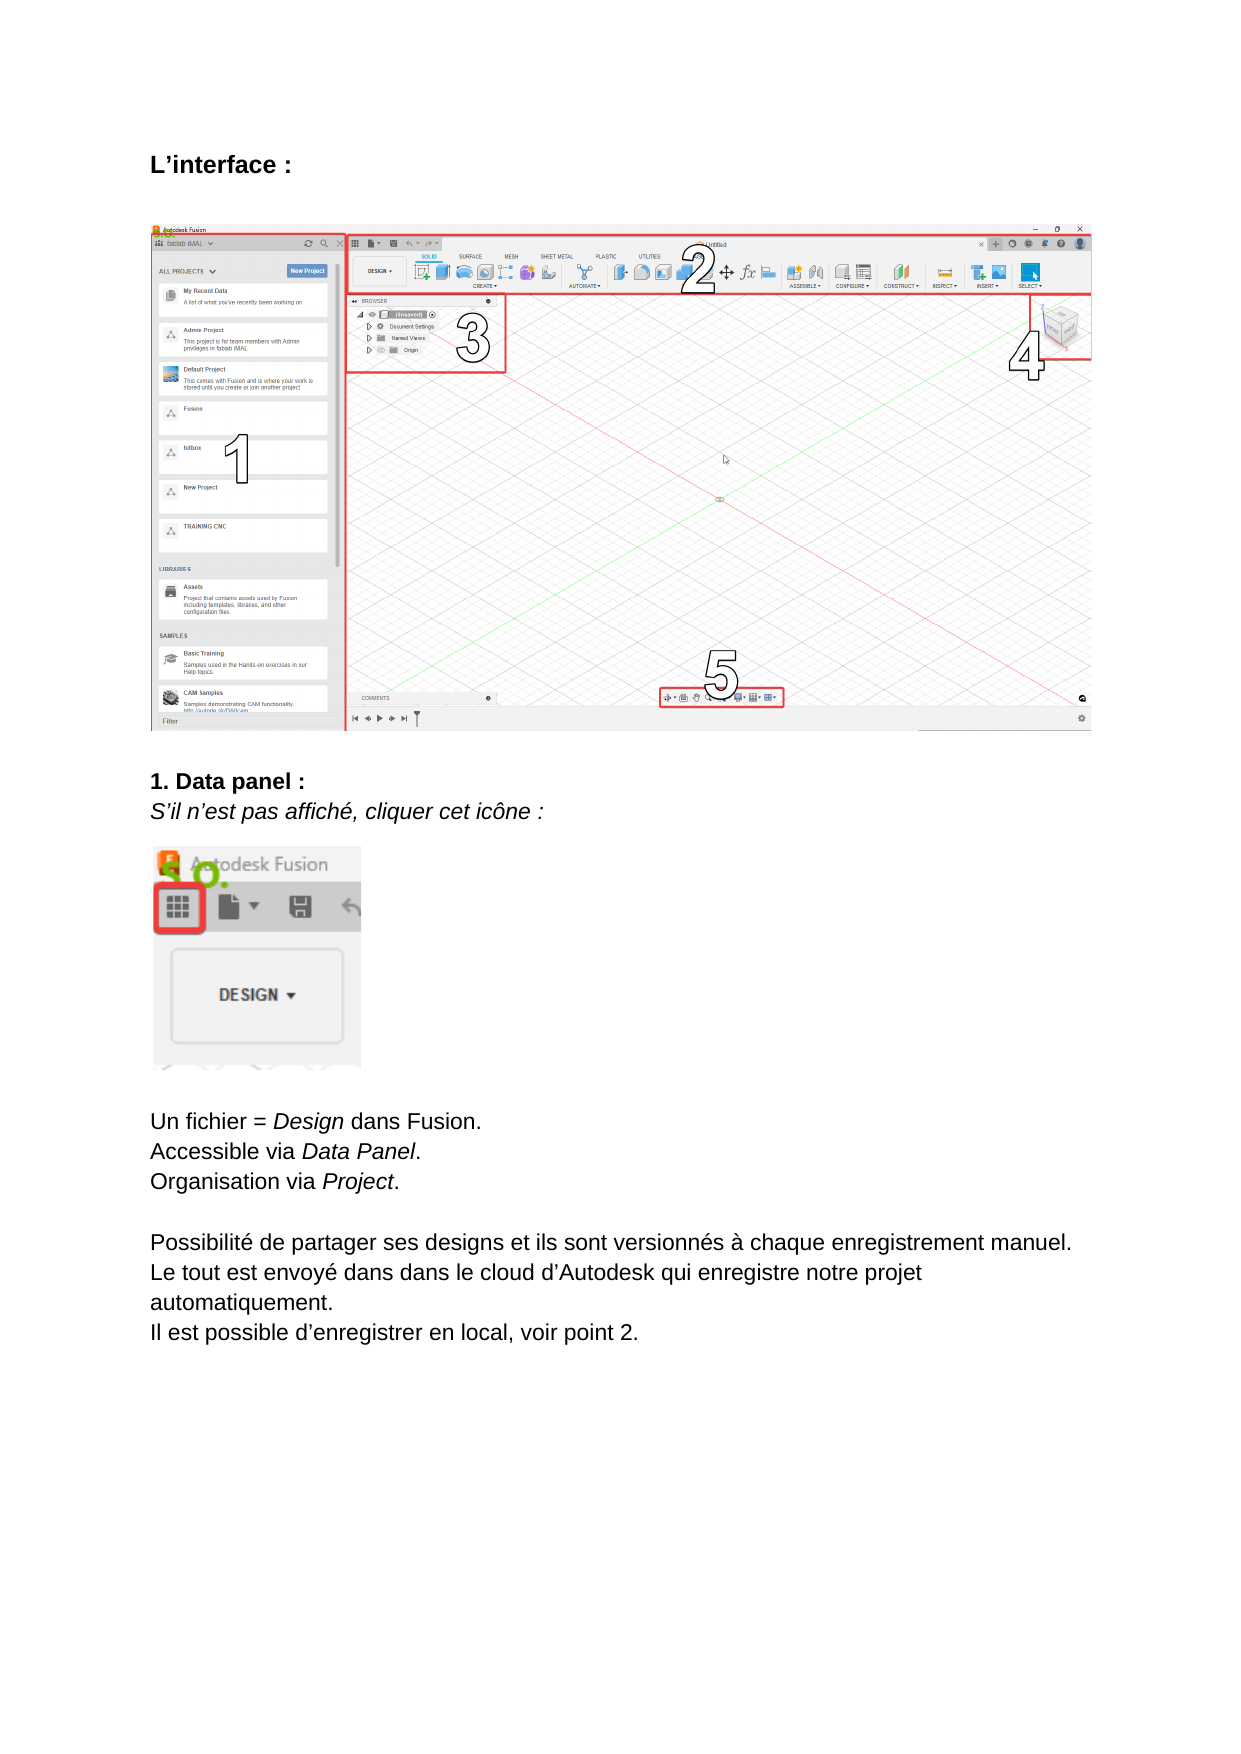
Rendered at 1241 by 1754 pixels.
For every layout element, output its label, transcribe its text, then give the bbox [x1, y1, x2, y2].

list L’interface : [150, 150, 1090, 209]
list S’il n’est pas affiché, cliquer cet icône : [150, 798, 1090, 824]
picture [151, 224, 1092, 731]
picture [153, 846, 362, 1070]
list 1. Data panel : [150, 768, 1090, 794]
list Possibilité de partager ses designs et ils sont versionnés à chaque enregistrement manuel. Le tout est envoyé dans dans le cloud d’Autodesk qui enregistre notre projet automatiquement. [150, 1229, 1090, 1315]
list Un fichier = Design dans Fusion. Accessible via Data Panel. Organisation via Project. [150, 828, 1090, 1194]
list Il est possible d’enregistrer en local, voir point 2. [150, 1319, 1090, 1346]
